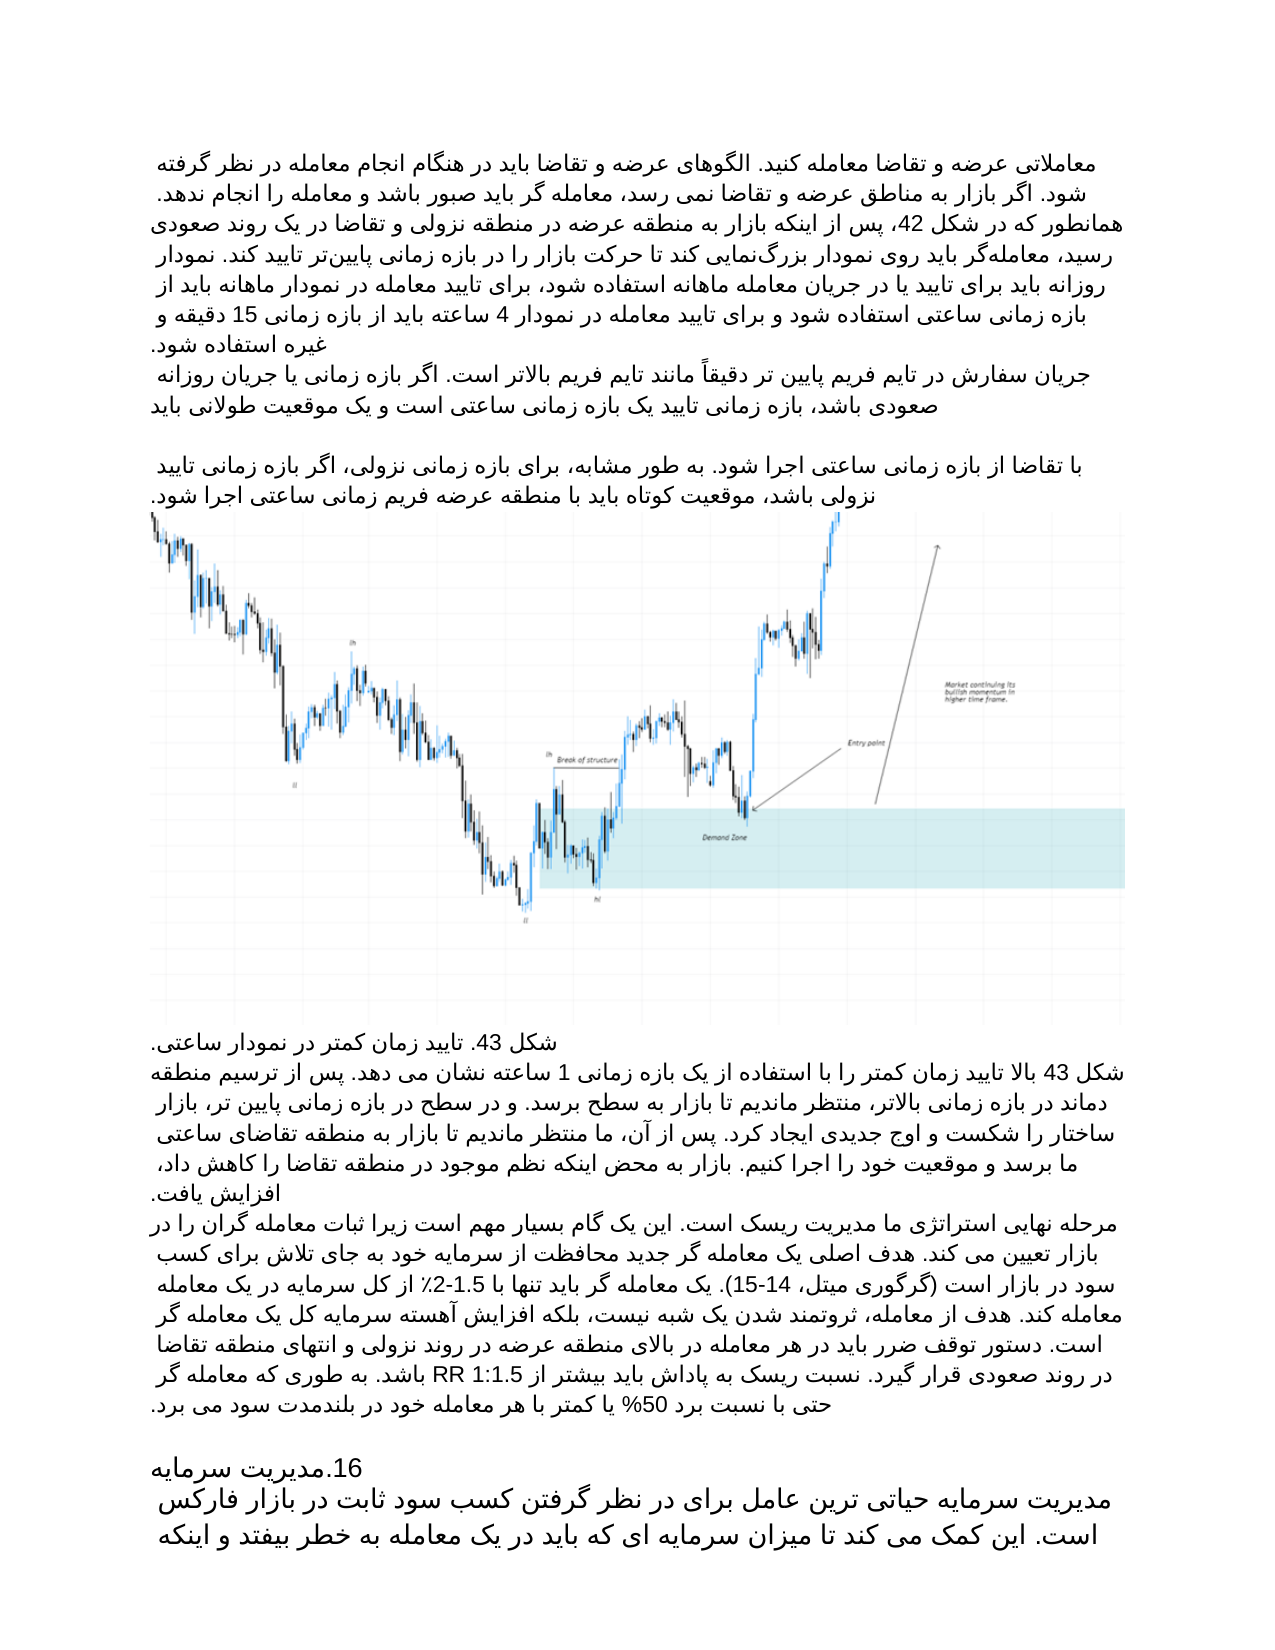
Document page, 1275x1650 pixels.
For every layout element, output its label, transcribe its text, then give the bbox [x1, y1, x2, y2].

text با تقاضا از بازه زمانی ساعتی اجرا شود. به طور مشابه، برای بازه زمانی نزولی، اگر بازه زمانی تایید نزولی باشد، موقعیت کوتاه باید با منطقه عرضه فریم زمانی ساعتی اجرا شود. [150, 452, 1125, 509]
text مرحله سوم این است که منتظر باشید تا بازار به مناطق عرضه و تقاضای ترسیم شده برسد و با الگوهای معاملاتی عرضه و تقاضا معامله کنید. الگوهای عرضه و تقاضا باید در هنگام انجام معامله در نظر گرفته شود. اگر بازار به مناطق عرضه و تقاضا نمی رسد، معامله گر باید صبور باشد و معامله را انجام ندهد. همانطور که در شکل 42، پس از اینکه بازار به منطقه عرضه در منطقه نزولی و تقاضا در یک روند صعودی رسید، معامله‌گر باید روی نمودار بزرگ‌نمایی کند تا حرکت بازار را در بازه زمانی پایین‌تر تایید کند. نمودار روزانه باید برای تایید یا در جریان معامله ماهانه استفاده شود، برای تایید معامله در نمودار ماهانه باید از بازه زمانی ساعتی استفاده شود و برای تایید معامله در نمودار 4 ساعته باید از بازه زمانی 15 دقیقه و غیره استفاده شود. [150, 150, 1125, 358]
title 16.مدیریت سرمایه [150, 1452, 1125, 1483]
text شکل 43. تایید زمان کمتر در نمودار ساعتی. [150, 1029, 1125, 1055]
text مرحله نهایی استراتژی ما مدیریت ریسک است. این یک گام بسیار مهم است زیرا ثبات معامله گران را در بازار تعیین می کند. هدف اصلی یک معامله گر جدید محافظت از سرمایه خود به جای تلاش برای کسب سود در بازار است (گرگوری میتل، 14-15). یک معامله گر باید تنها با 1.5-2٪ از کل سرمایه در یک معامله معامله کند. هدف از معامله، ثروتمند شدن یک شبه نیست، بلکه افزایش آهسته سرمایه کل یک معامله گر است. دستور توقف ضرر باید در هر معامله در بالای منطقه عرضه در روند نزولی و انتهای منطقه تقاضا در روند صعودی قرار گیرد. نسبت ریسک به پاداش باید بیشتر از 1:1.5 RR باشد. به طوری که معامله گر حتی با نسبت برد 50% یا کمتر با هر معامله خود در بلندمدت سود می برد. [150, 1210, 1125, 1418]
text جریان سفارش در تایم فریم پایین تر دقیقاً مانند تایم فریم بالاتر است. اگر بازه زمانی یا جریان روزانه صعودی باشد، بازه زمانی تایید یک بازه زمانی ساعتی است و یک موقعیت طولانی باید [150, 361, 1125, 418]
text مدیریت سرمایه حیاتی ترین عامل برای در نظر گرفتن کسب سود ثابت در بازار فارکس است. این کمک می کند تا میزان سرمایه ای که باید در یک معامله به خطر بیفتد و اینکه چقدر سود می کنید، تعیین کنید. فارکس خطر از دست دادن کل سرمایه را دارد. 70٪ - 80٪ از سرمایه گذاران خرد در بازار ارز ضرر می کنند (Forex Ninja، 2019). هرگز نباید پولی را که طاقت از دست دادن آن را ندارد سرمایه گذاری کرد. حفاظت از سرمایه وظیفه اصلی یک تاجر است. سود همراه با تجربه، دانش و مهارت هایی است که معامله گر به دست می آورد. سال ها طول می کشد تا یک معامله گر حرفه ای شود و این مهارت ها را به دست آورد. (گریگوری میتل، 14-15). همیشه بهتر است در هر معامله تنها 1-2٪ از سرمایه را ریسک کنید. [150, 1483, 1125, 1550]
text شکل 43 بالا تایید زمان کمتر را با استفاده از یک بازه زمانی 1 ساعته نشان می دهد. پس از ترسیم منطقه دماند در بازه زمانی بالاتر، منتظر ماندیم تا بازار به سطح برسد. و در سطح در بازه زمانی پایین تر، بازار ساختار را شکست و اوج جدیدی ایجاد کرد. پس از آن، ما منتظر ماندیم تا بازار به منطقه تقاضای ساعتی ما برسد و موقعیت خود را اجرا کنیم. بازار به محض اینکه نظم موجود در منطقه تقاضا را کاهش داد، افزایش یافت. [150, 1059, 1125, 1206]
